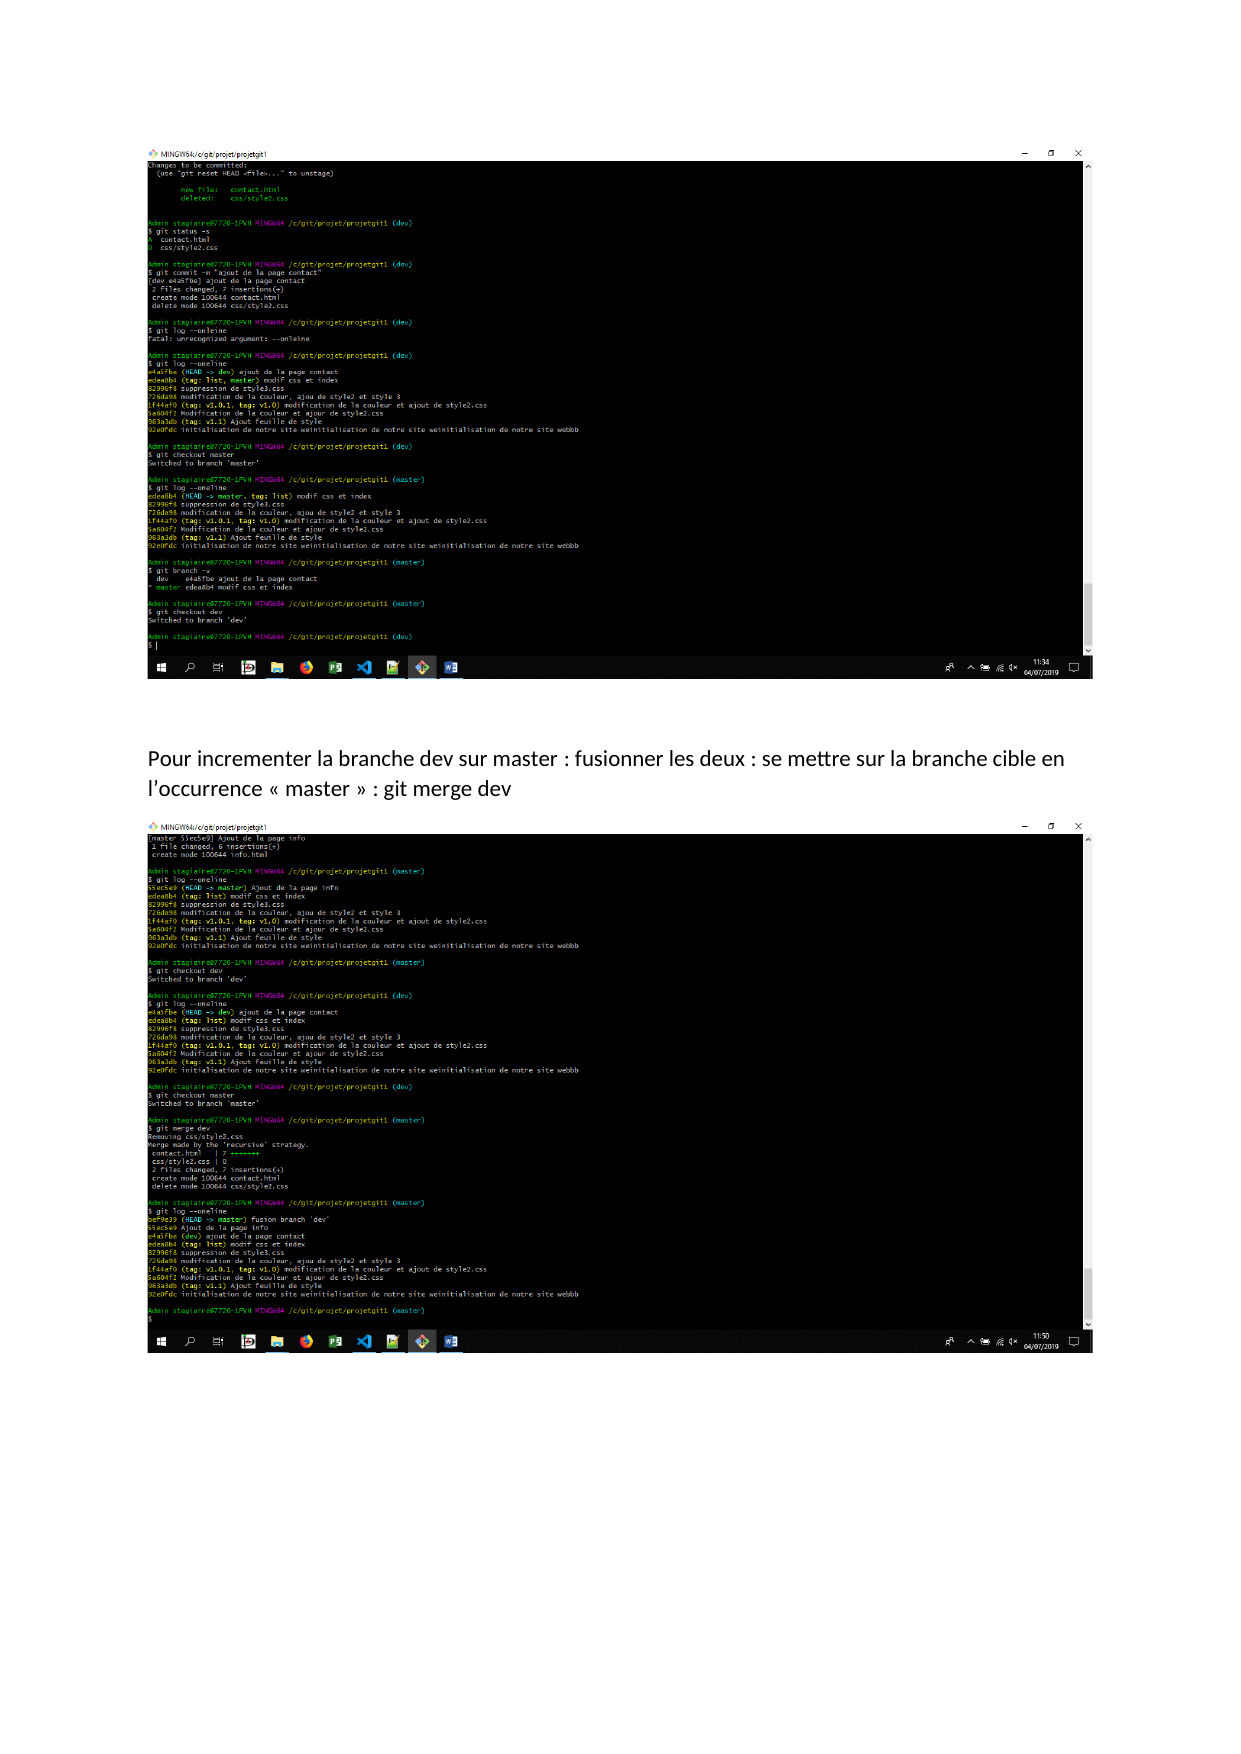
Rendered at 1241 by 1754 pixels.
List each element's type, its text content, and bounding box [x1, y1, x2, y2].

picture [147, 820, 1093, 1353]
picture [147, 147, 1093, 679]
text Pour incrementer la branche dev sur master : fusionner les deux : se mettre sur la branche cible en l’occurrence « master » : git merge dev [148, 744, 1093, 802]
